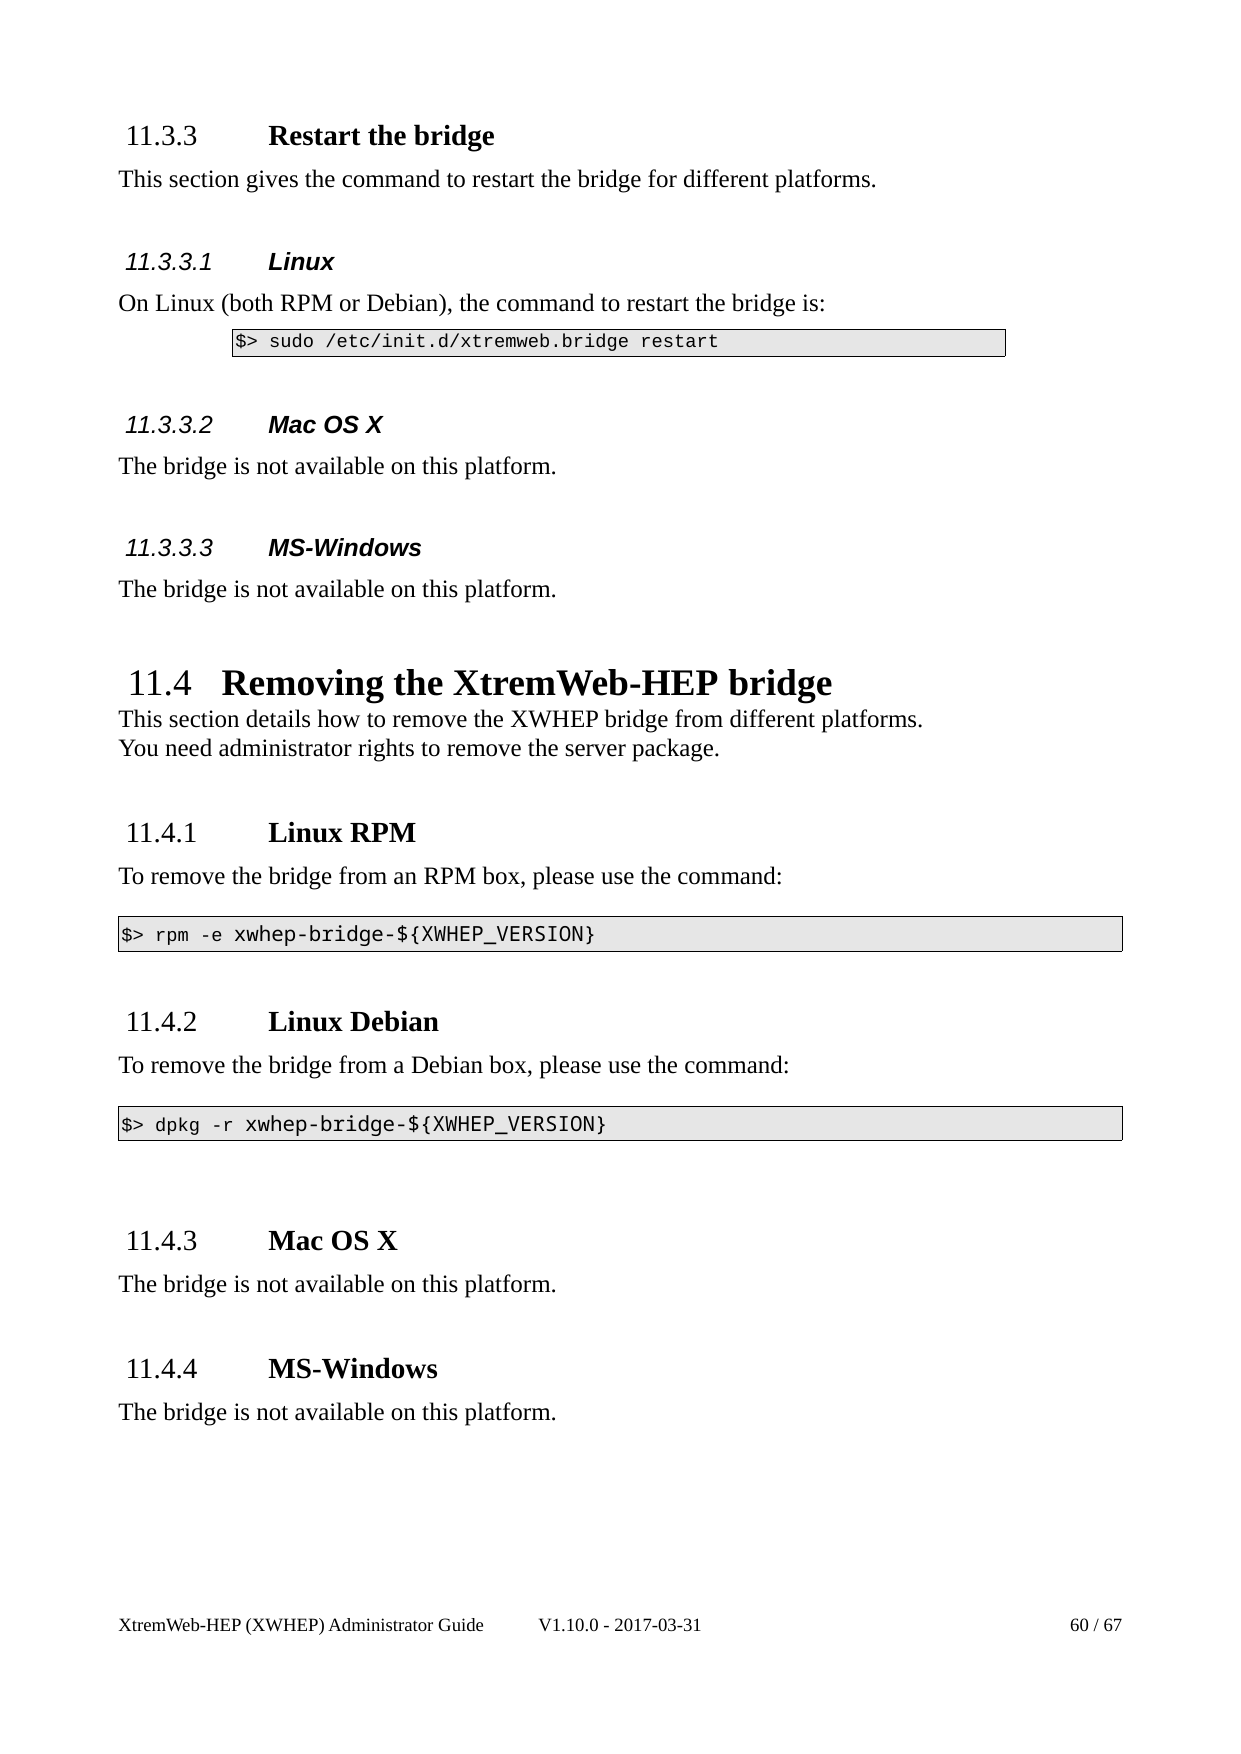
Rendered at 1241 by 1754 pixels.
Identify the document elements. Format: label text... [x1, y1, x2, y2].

subtitle Restart the bridge [118, 118, 1122, 152]
text On Linux (both RPM or Debian), the command to restart the bridge is: [118, 288, 1122, 316]
subtitle Linux RPM [118, 815, 1122, 849]
text This section details how to remove the XWHEP bridge from different platforms. [118, 704, 1122, 733]
subtitle Linux [118, 247, 1122, 275]
text To remove the bridge from a Debian box, please use the command: [118, 1051, 1122, 1079]
subtitle MS-Windows [118, 1351, 1122, 1385]
text $> rpm -e xwhep-bridge-${XWHEP_VERSION} [119, 917, 1122, 951]
text $> sudo /etc/init.d/xtremweb.bridge restart [233, 330, 1005, 356]
text The bridge is not available on this platform. [118, 1269, 1122, 1297]
text The bridge is not available on this platform. [118, 1397, 1122, 1426]
subtitle Removing the XtremWeb-HEP bridge [118, 661, 1122, 704]
text The bridge is not available on this platform. [118, 574, 1122, 603]
subtitle MS-Windows [118, 533, 1122, 562]
subtitle Linux Debian [118, 1004, 1122, 1038]
subtitle Mac OS X [118, 410, 1122, 438]
text The bridge is not available on this platform. [118, 451, 1122, 480]
text You need administrator rights to remove the server package. [118, 733, 1122, 761]
text This section gives the command to restart the bridge for different platforms. [118, 164, 1122, 193]
text To remove the bridge from an RPM box, please use the command: [118, 861, 1122, 890]
text $> dpkg -r xwhep-bridge-${XWHEP_VERSION} [119, 1107, 1122, 1140]
subtitle Mac OS X [118, 1223, 1122, 1256]
